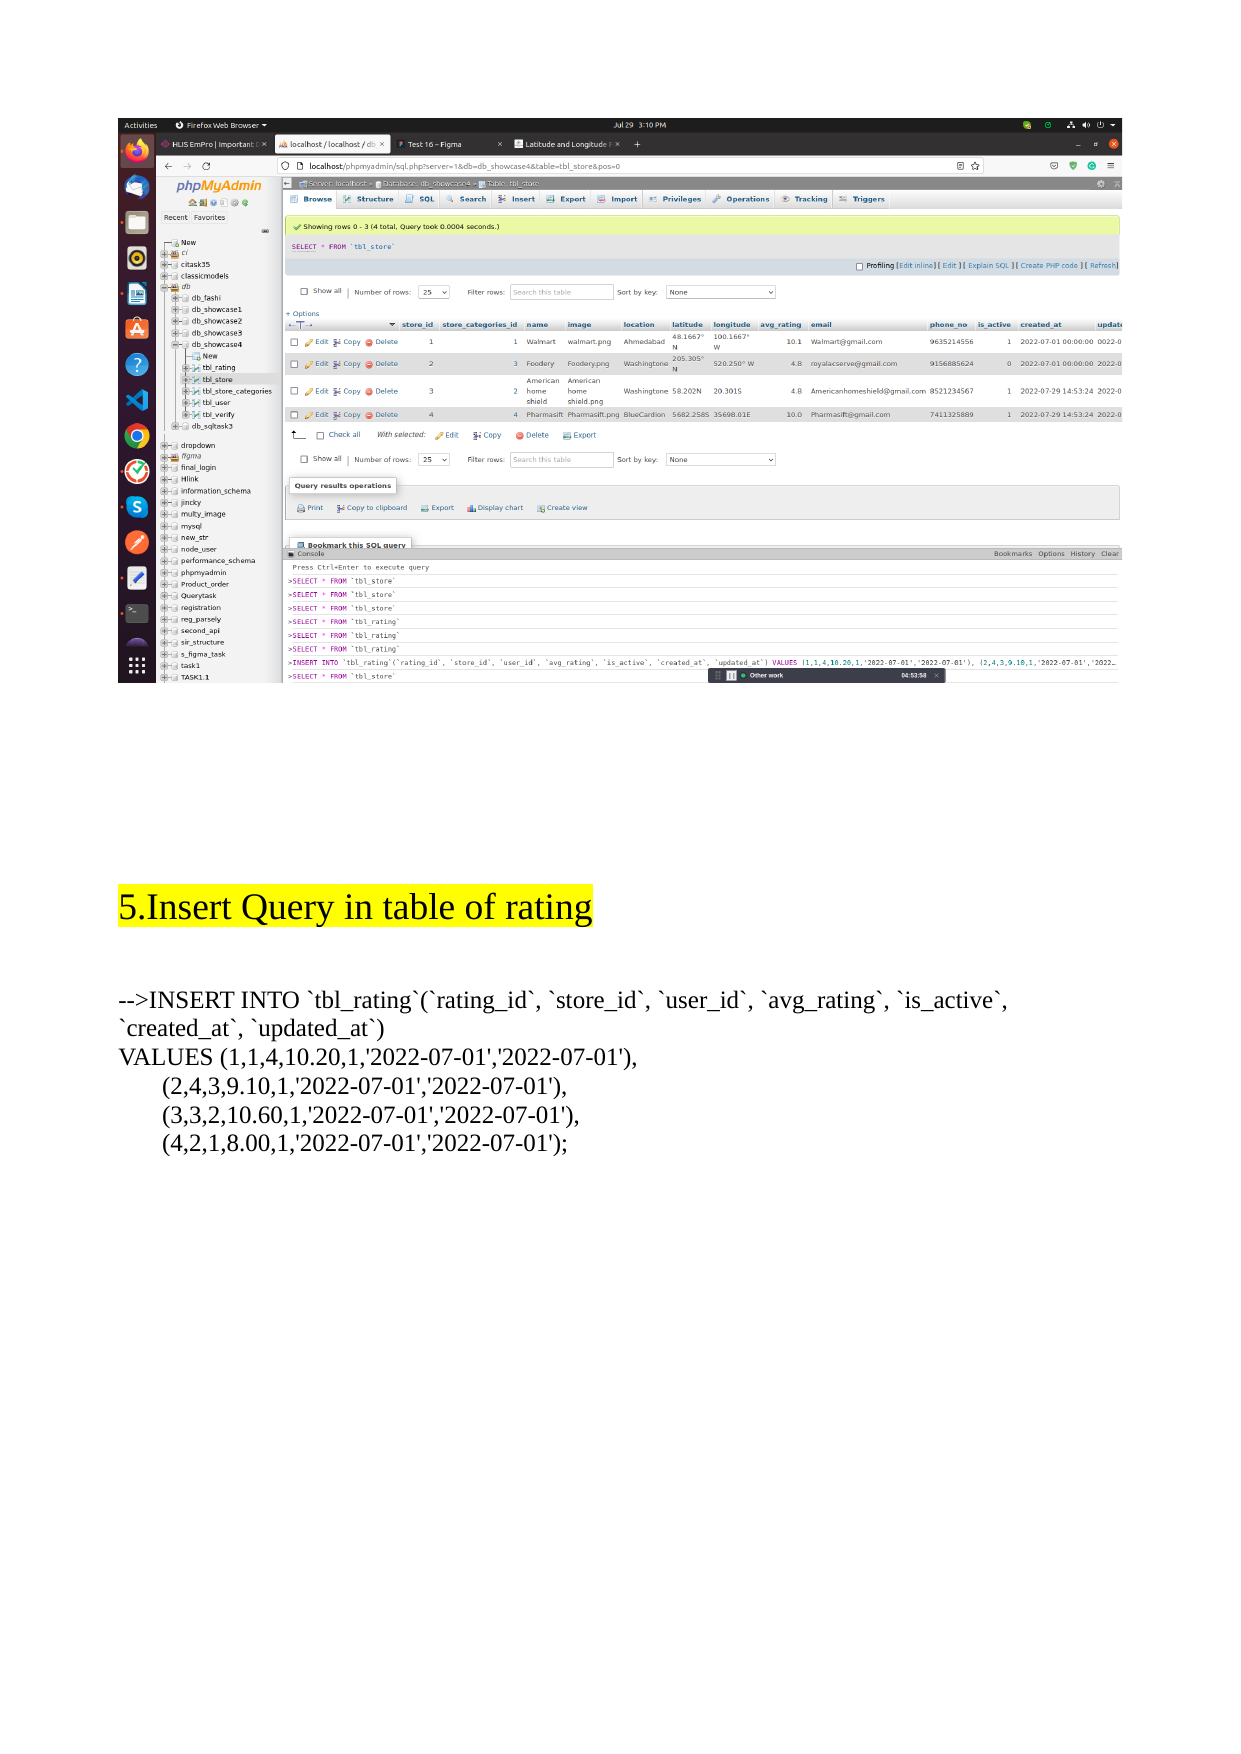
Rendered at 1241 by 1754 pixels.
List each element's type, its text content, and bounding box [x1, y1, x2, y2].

text (4,2,1,8.00,1,'2022-07-01','2022-07-01'); [118, 1128, 1122, 1157]
picture [118, 118, 1123, 683]
text 5.Insert Query in table of rating [118, 884, 1122, 927]
text -->INSERT INTO `tbl_rating`(`rating_id`, `store_id`, `user_id`, `avg_rating`, `is_active`, `created_at`, `updated_at`) [118, 985, 1122, 1042]
text VALUES (1,1,4,10.20,1,'2022-07-01','2022-07-01'), [118, 1042, 1122, 1071]
text (3,3,2,10.60,1,'2022-07-01','2022-07-01'), [118, 1100, 1122, 1128]
text (2,4,3,9.10,1,'2022-07-01','2022-07-01'), [118, 1071, 1122, 1100]
